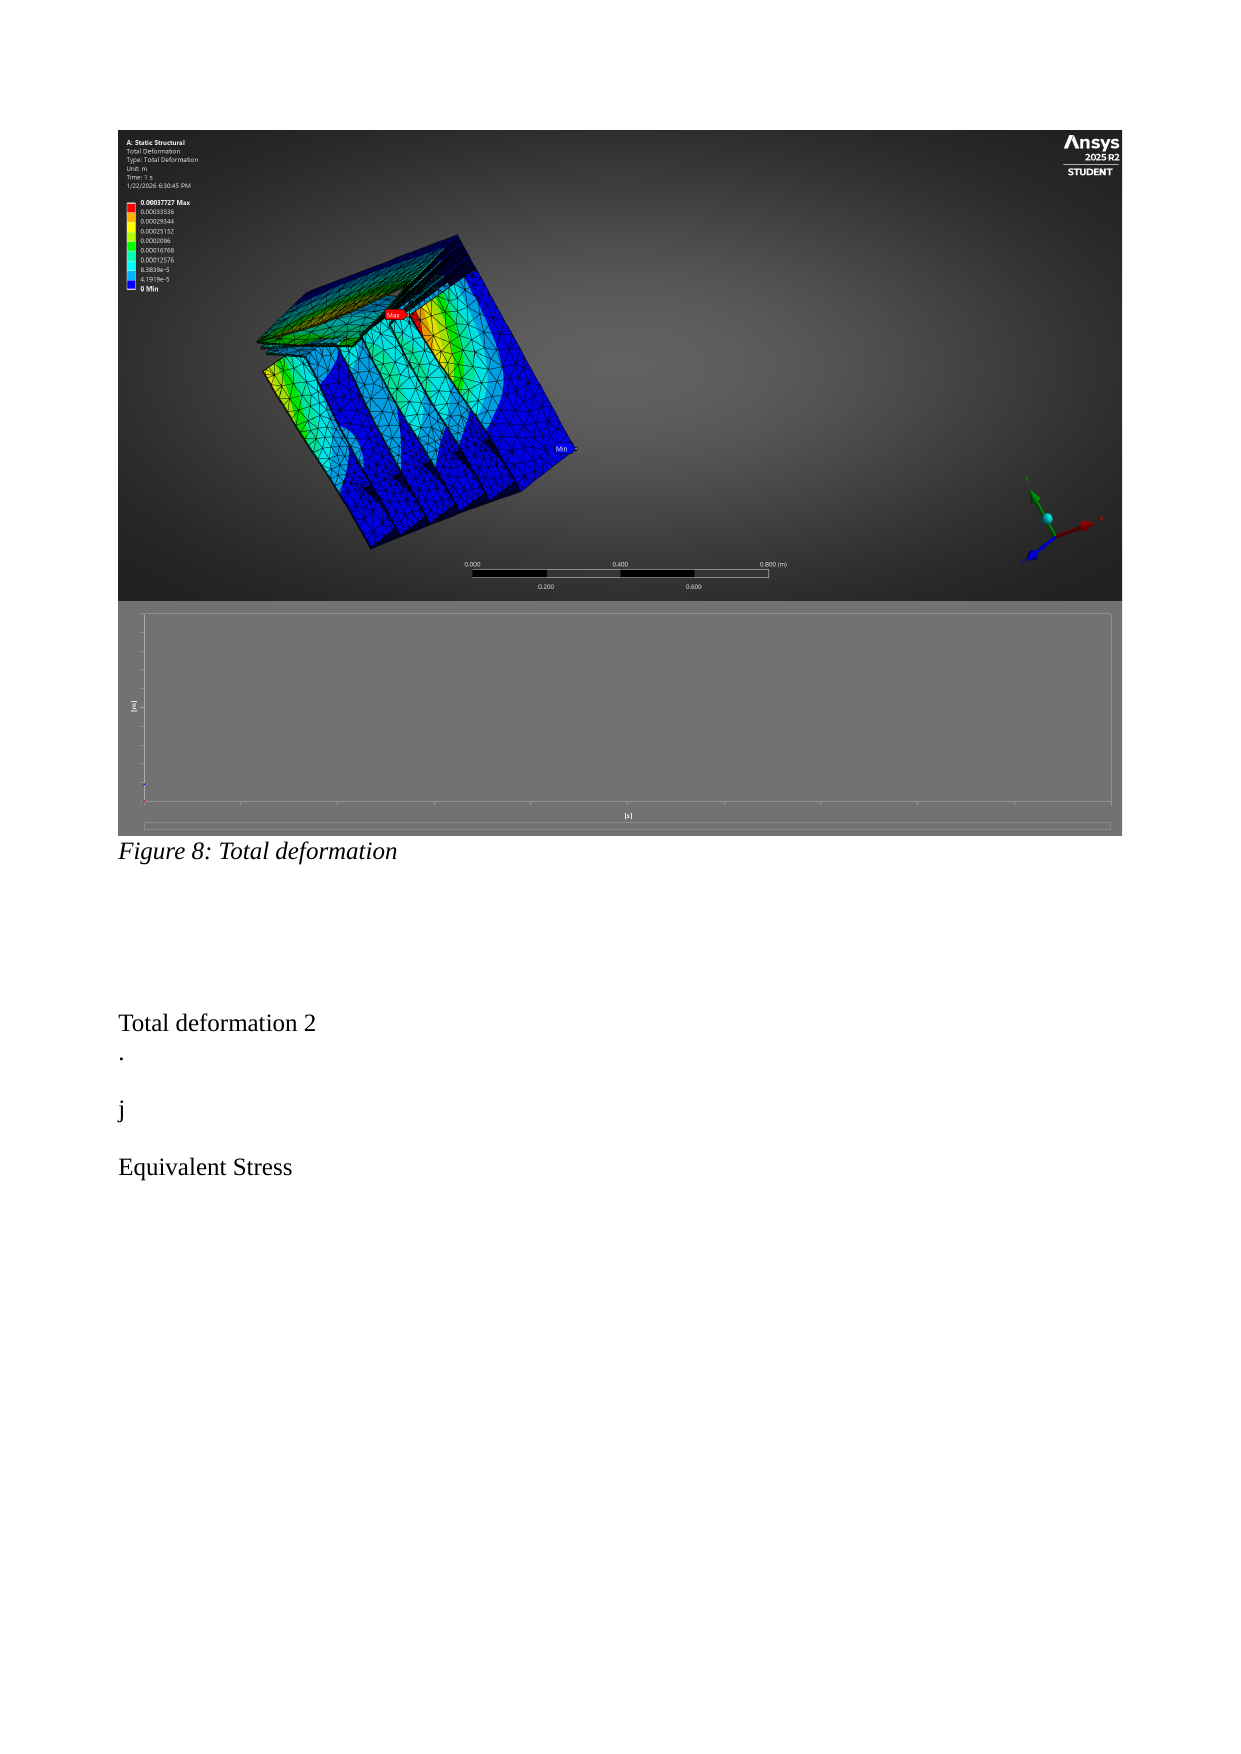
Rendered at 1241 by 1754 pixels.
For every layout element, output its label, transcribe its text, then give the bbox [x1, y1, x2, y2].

text Equivalent Stress [118, 1152, 1122, 1181]
text j [118, 1094, 1122, 1123]
text . [118, 1037, 1122, 1066]
picture [118, 130, 1123, 836]
text Total deformation 2 [118, 1008, 1122, 1037]
text Figure 8: Total deformation [118, 836, 1122, 864]
